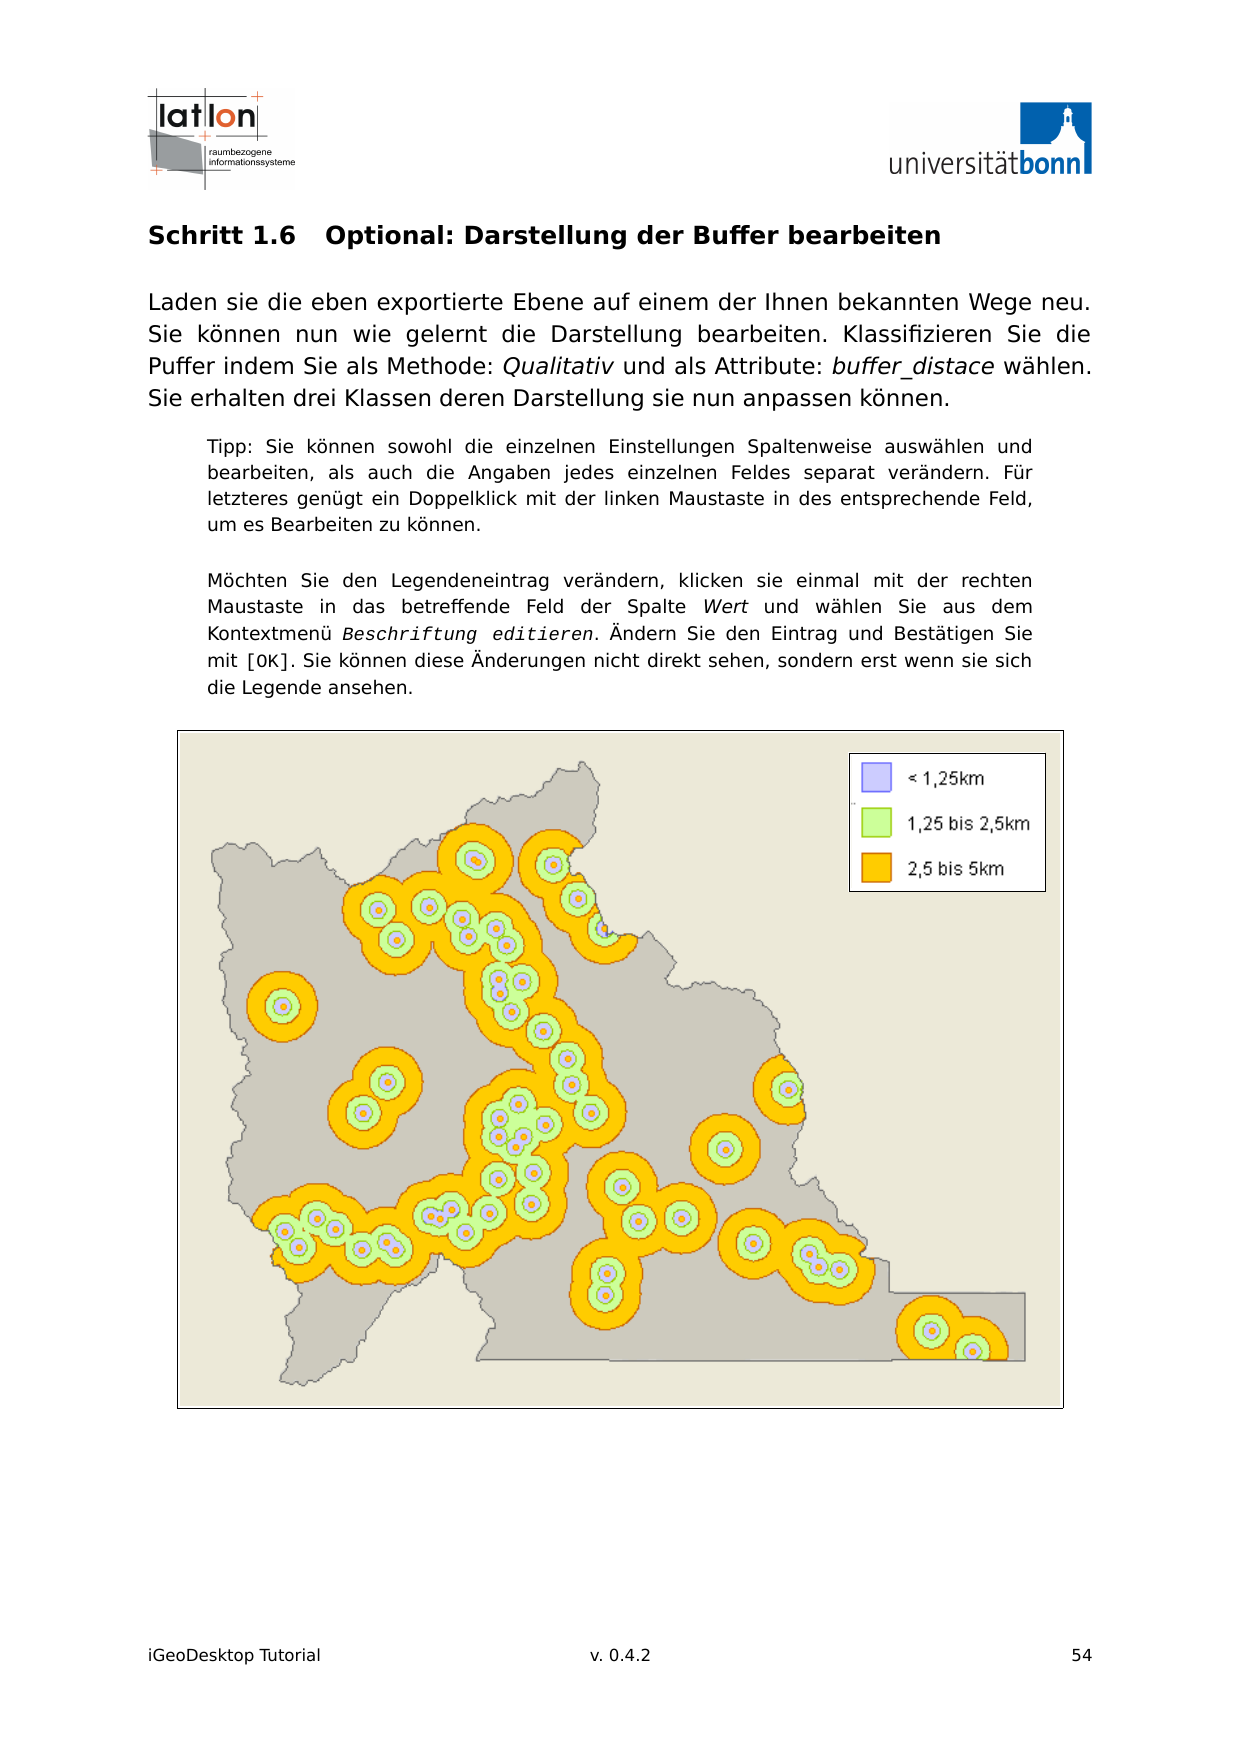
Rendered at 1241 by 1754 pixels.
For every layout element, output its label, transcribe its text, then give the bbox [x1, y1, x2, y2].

subtitle Optional: Darstellung der Buffer bearbeiten [148, 221, 1092, 251]
text Laden sie die eben exportierte Ebene auf einem der Ihnen bekannten Wege neu. Sie können nun wie gelernt die Darstellung bearbeiten. Klassifizieren Sie die Puffer indem Sie als Methode: Qualitativ und als Attribute: buffer_distace wählen. Sie erhalten drei Klassen deren Darstellung sie nun anpassen können. [148, 289, 1092, 412]
text Tipp: Sie können sowohl die einzelnen Einstellungen Spaltenweise auswählen und bearbeiten, als auch die Angaben jedes einzelnen Feldes separat verändern. Für letzteres genügt ein Doppelklick mit der linken Maustaste in des entsprechende Feld, um es Bearbeiten zu können. [207, 436, 1033, 536]
picture [180, 733, 1060, 1406]
picture [889, 102, 1093, 174]
text Möchten Sie den Legendeneintrag verändern, klicken sie einmal mit der rechten Maustaste in das betreffende Feld der Spalte Wert und wählen Sie aus dem Kontextmenü Beschriftung editieren. Ändern Sie den Eintrag und Bestätigen Sie mit [OK]. Sie können diese Änderungen nicht direkt sehen, sondern erst wenn sie sich die Legende ansehen. [207, 570, 1033, 699]
picture [147, 88, 295, 190]
